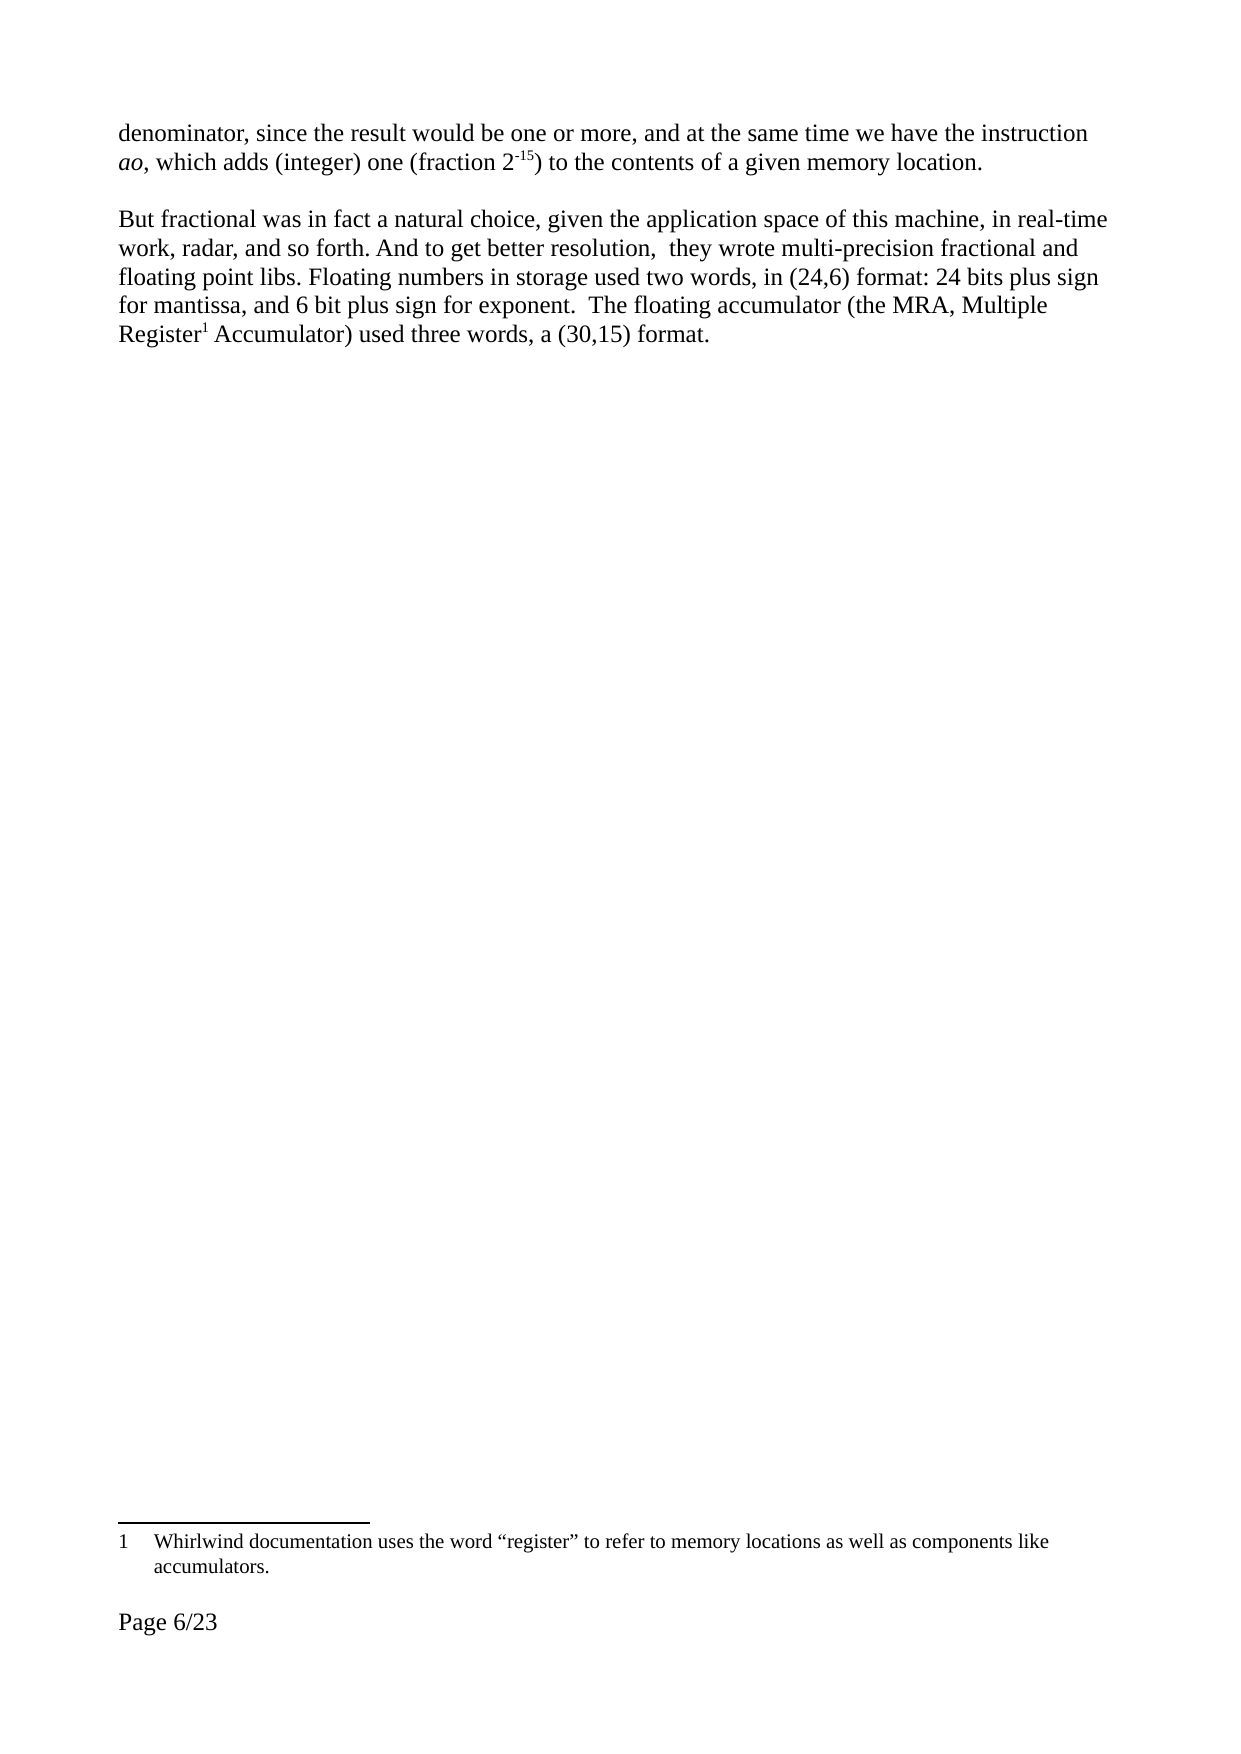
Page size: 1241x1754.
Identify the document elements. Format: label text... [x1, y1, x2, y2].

text denominator, since the result would be one or more, and at the same time we have the instruction ao, which adds (integer) one (fraction 2-15) to the contents of a given memory location. [118, 118, 1122, 176]
text But fractional was in fact a natural choice, given the application space of this machine, in real-time work, radar, and so forth. And to get better resolution, they wrote multi-precision fractional and floating point libs. Floating numbers in storage used two words, in (24,6) format: 24 bits plus sign for mantissa, and 6 bit plus sign for exponent. The floating accumulator (the MRA, Multiple Register Accumulator) used three words, a (30,15) format. [118, 204, 1122, 348]
text Whirlwind documentation uses the word “register” to refer to memory locations as well as components like accumulators. [118, 1529, 1122, 1578]
